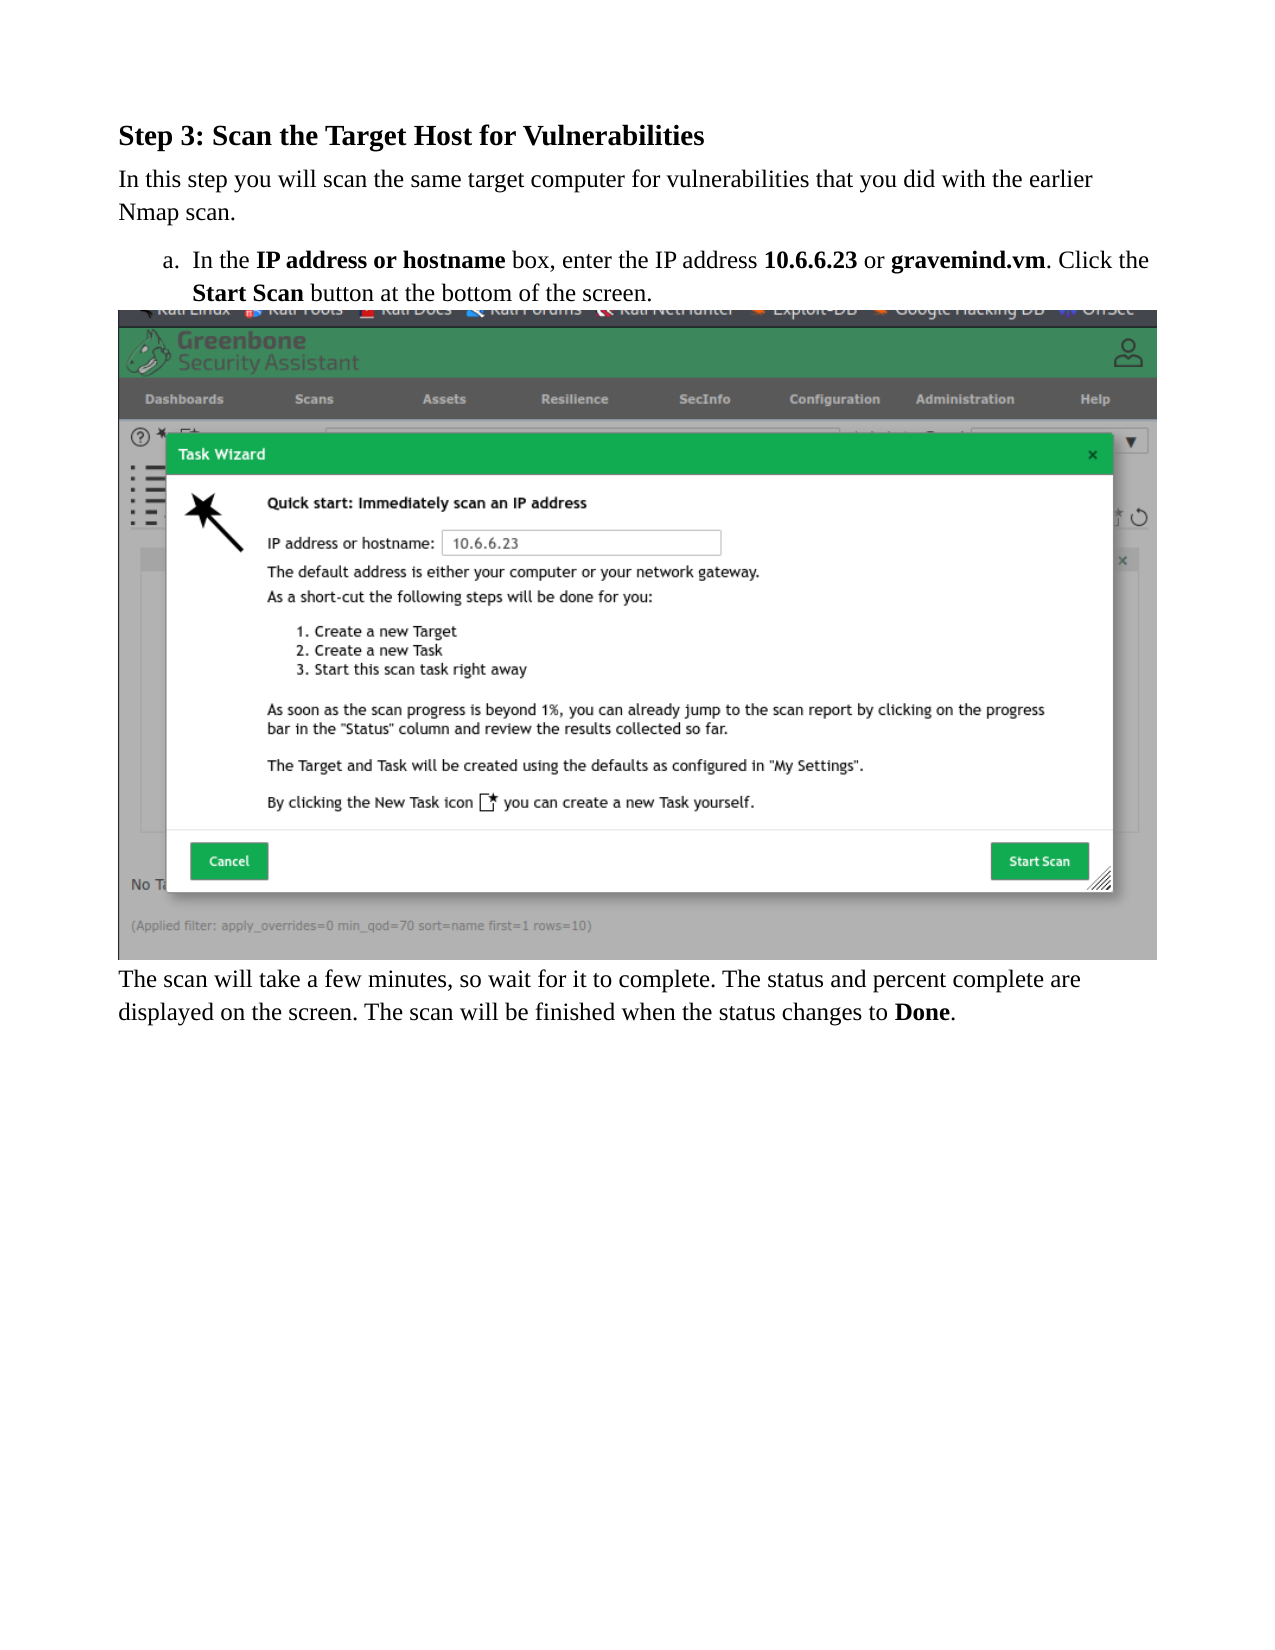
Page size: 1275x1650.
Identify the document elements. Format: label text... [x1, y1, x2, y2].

text In this step you will scan the same target computer for vulnerabilities that you did with the earlier Nmap scan. [118, 164, 1157, 226]
text The scan will take a few minutes, so wait for it to complete. The status and percent complete are displayed on the screen. The scan will be finished when the status changes to Done. [118, 960, 1157, 1025]
list In the IP address or hostname box, enter the IP address 10.6.6.23 or gravemind.vm. Click the Start Scan button at the bottom of the screen. [162, 245, 1157, 307]
subtitle Step 3: Scan the Target Host for Vulnerabilities [118, 118, 1157, 152]
picture [118, 310, 1157, 960]
